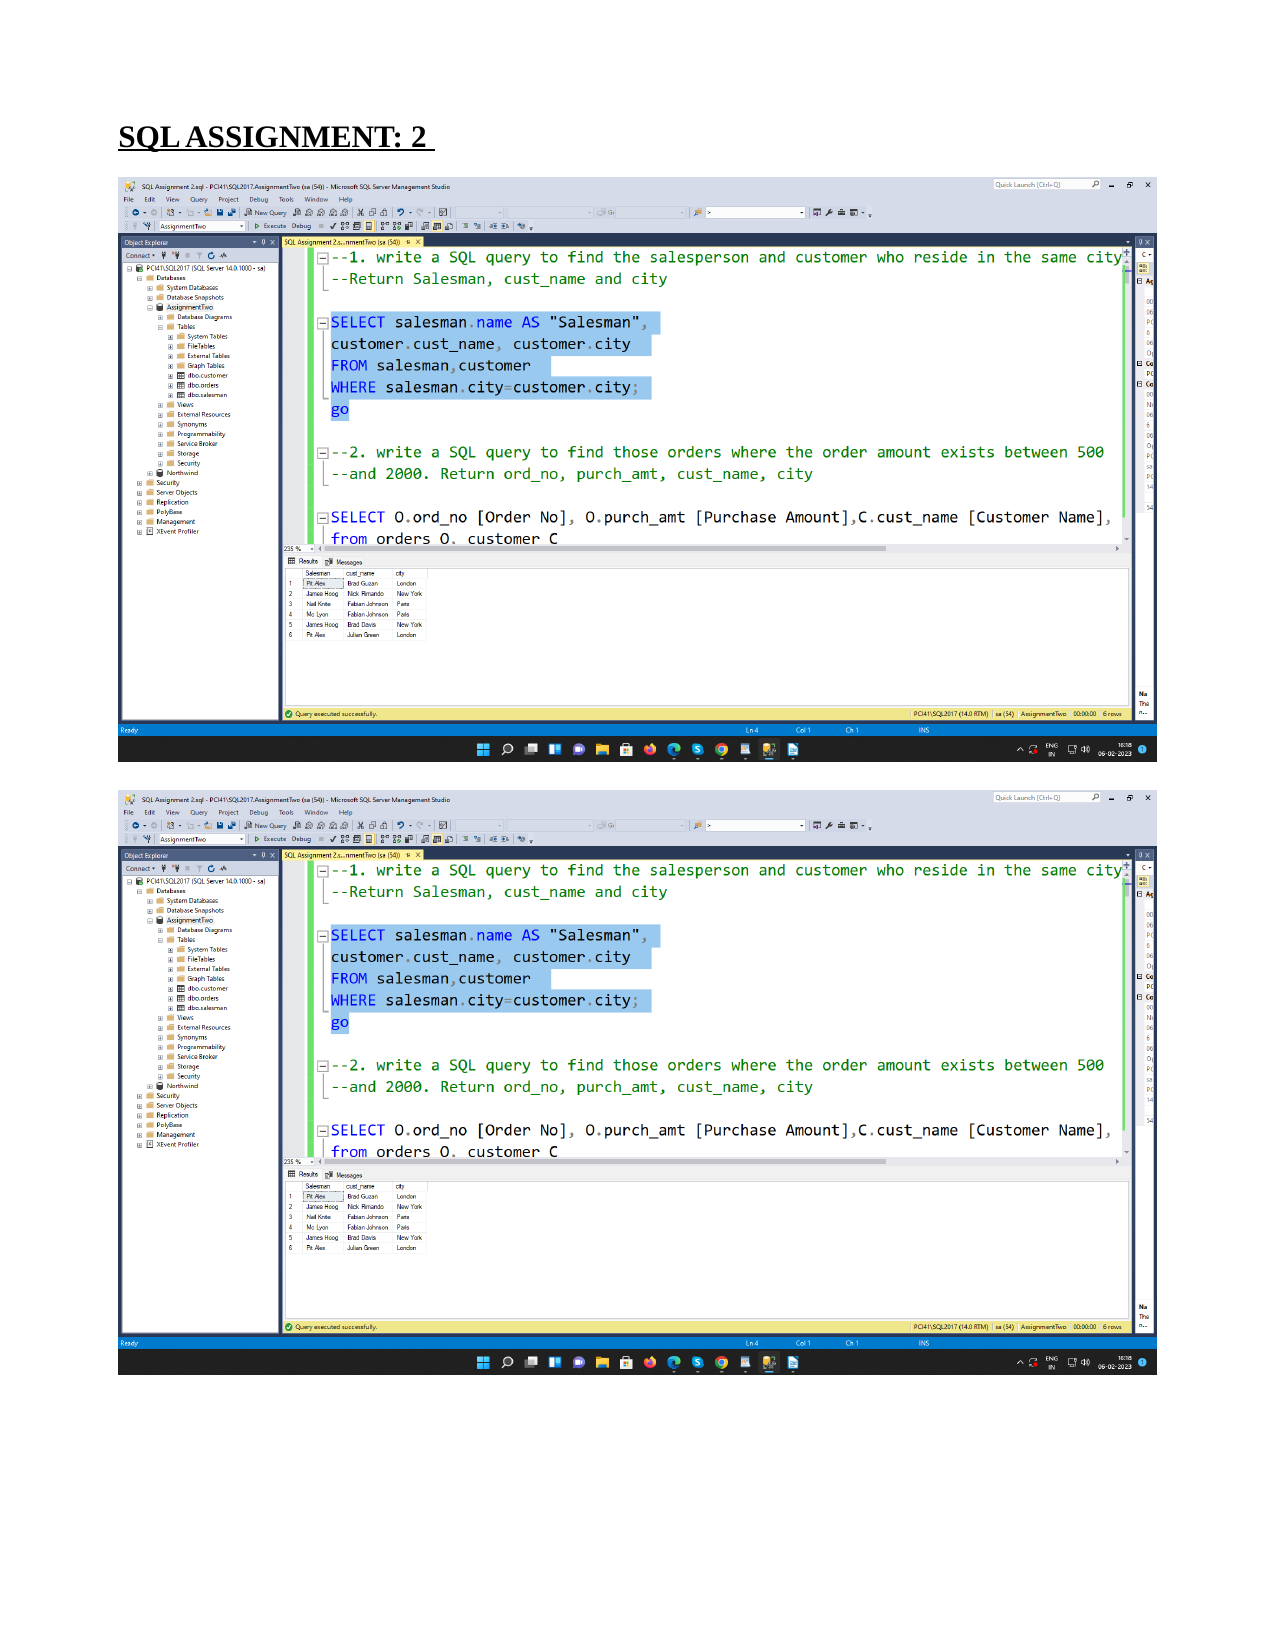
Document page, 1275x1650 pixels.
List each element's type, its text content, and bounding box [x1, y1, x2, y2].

picture [118, 177, 1157, 762]
picture [118, 790, 1157, 1375]
text SQL ASSIGNMENT: 2 [118, 118, 1157, 154]
